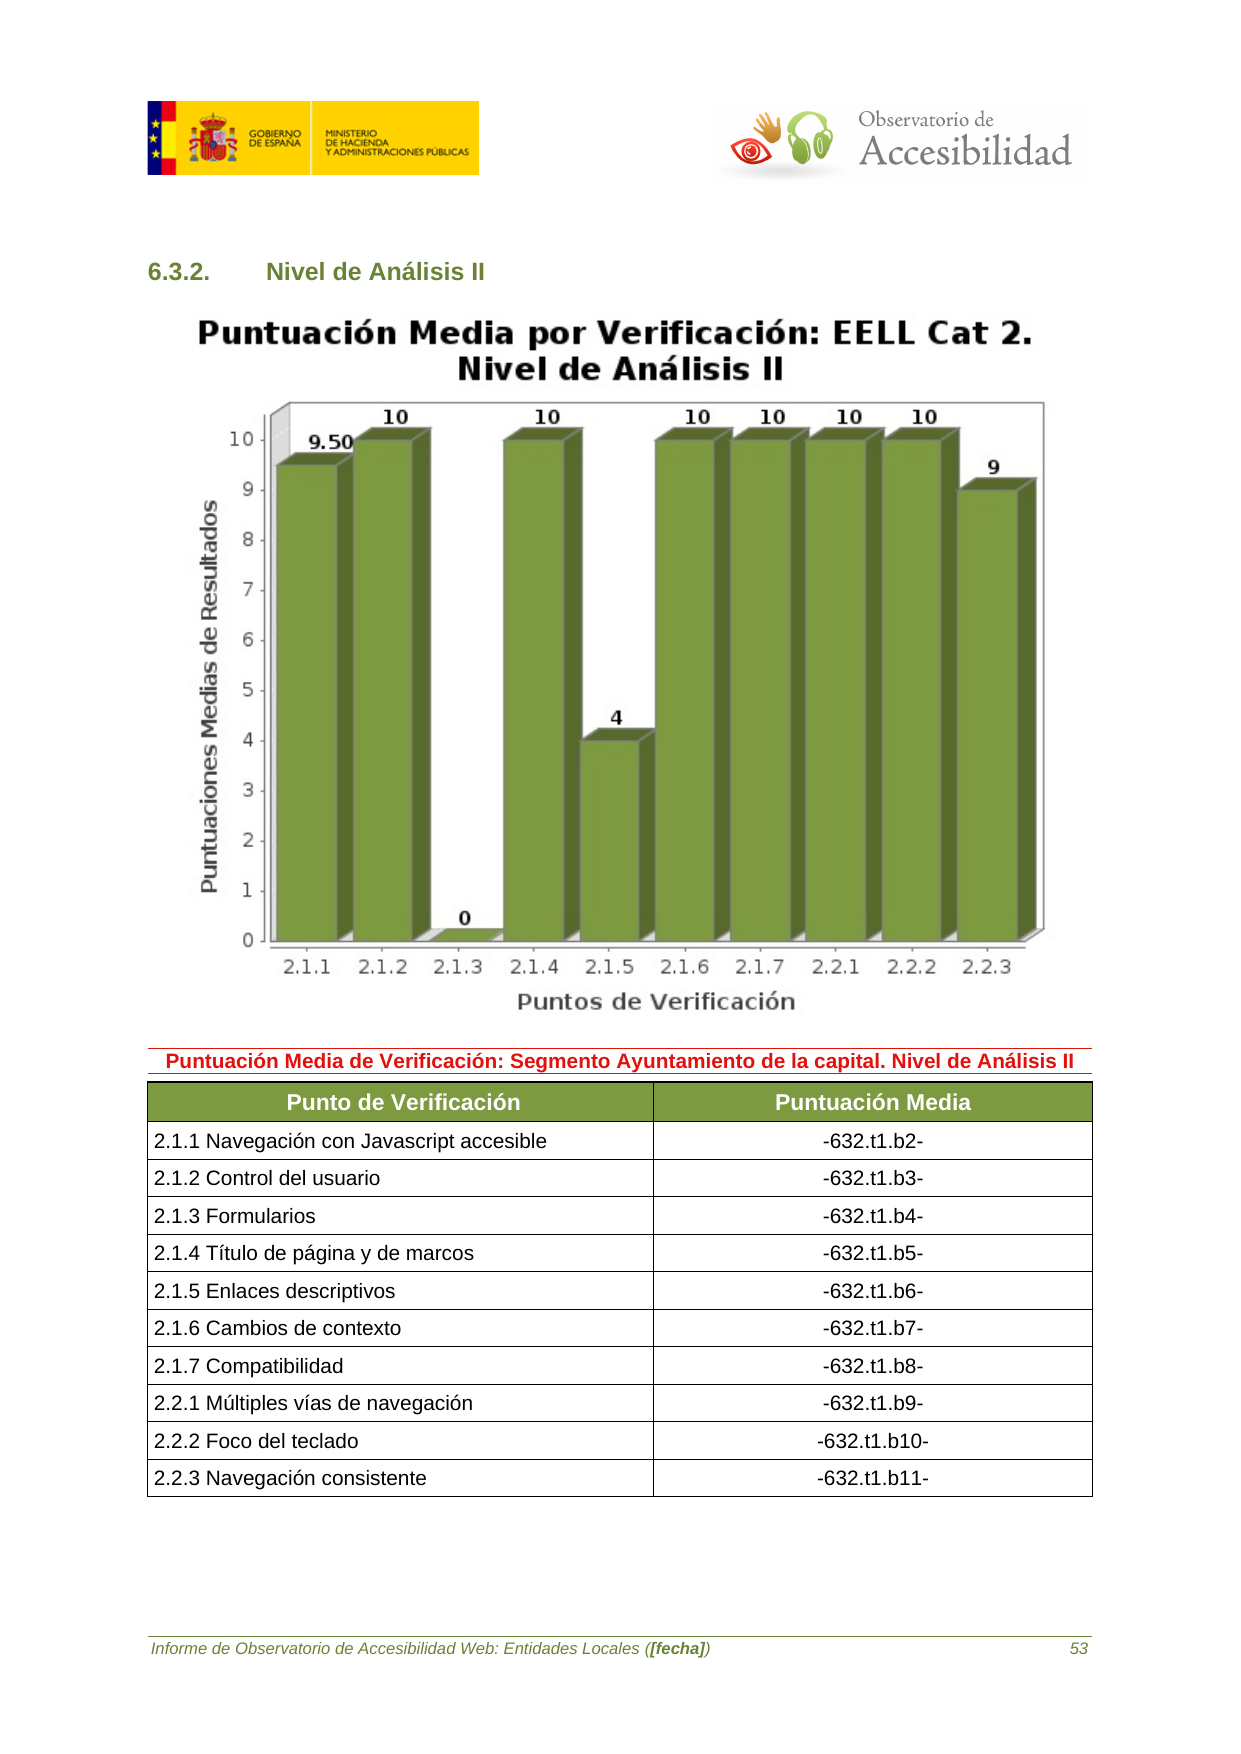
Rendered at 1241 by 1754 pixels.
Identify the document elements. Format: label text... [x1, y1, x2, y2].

table_cell -632.t1.b4- [654, 1197, 1092, 1234]
table_cell -632.t1.b8- [654, 1347, 1092, 1384]
table_cell 2.1.3 Formularios [148, 1197, 653, 1234]
table_cell 2.1.4 Título de página y de marcos [148, 1235, 653, 1271]
table_cell 2.1.2 Control del usuario [148, 1160, 653, 1196]
table_cell -632.t1.b9- [654, 1385, 1092, 1421]
table_cell -632.t1.b2- [654, 1122, 1092, 1159]
table_cell 2.2.1 Múltiples vías de navegación [148, 1385, 653, 1421]
table_cell -632.t1.b11- [654, 1460, 1092, 1496]
table_header Punto de Verificación [148, 1083, 653, 1121]
text Puntuación Media de Verificación: Segmento Ayuntamiento de la capital. Nivel de Análisis II [148, 1049, 1092, 1073]
table_cell -632.t1.b7- [654, 1310, 1092, 1346]
table_cell -632.t1.b6- [654, 1272, 1092, 1309]
picture [710, 102, 1086, 185]
picture [178, 313, 1062, 1024]
table_cell 2.1.6 Cambios de contexto [148, 1310, 653, 1346]
table_cell 2.1.1 Navegación con Javascript accesible [148, 1122, 653, 1159]
table_cell 2.1.7 Compatibilidad [148, 1347, 653, 1384]
table_cell -632.t1.b5- [654, 1235, 1092, 1271]
table_cell 2.1.5 Enlaces descriptivos [148, 1272, 653, 1309]
picture [147, 101, 479, 175]
table_cell 2.2.2 Foco del teclado [148, 1422, 653, 1459]
table_cell -632.t1.b10- [654, 1422, 1092, 1459]
table_header Puntuación Media [654, 1083, 1092, 1121]
table_cell 2.2.3 Navegación consistente [148, 1460, 653, 1496]
table_cell -632.t1.b3- [654, 1160, 1092, 1196]
subtitle Nivel de Análisis II [148, 257, 1092, 286]
